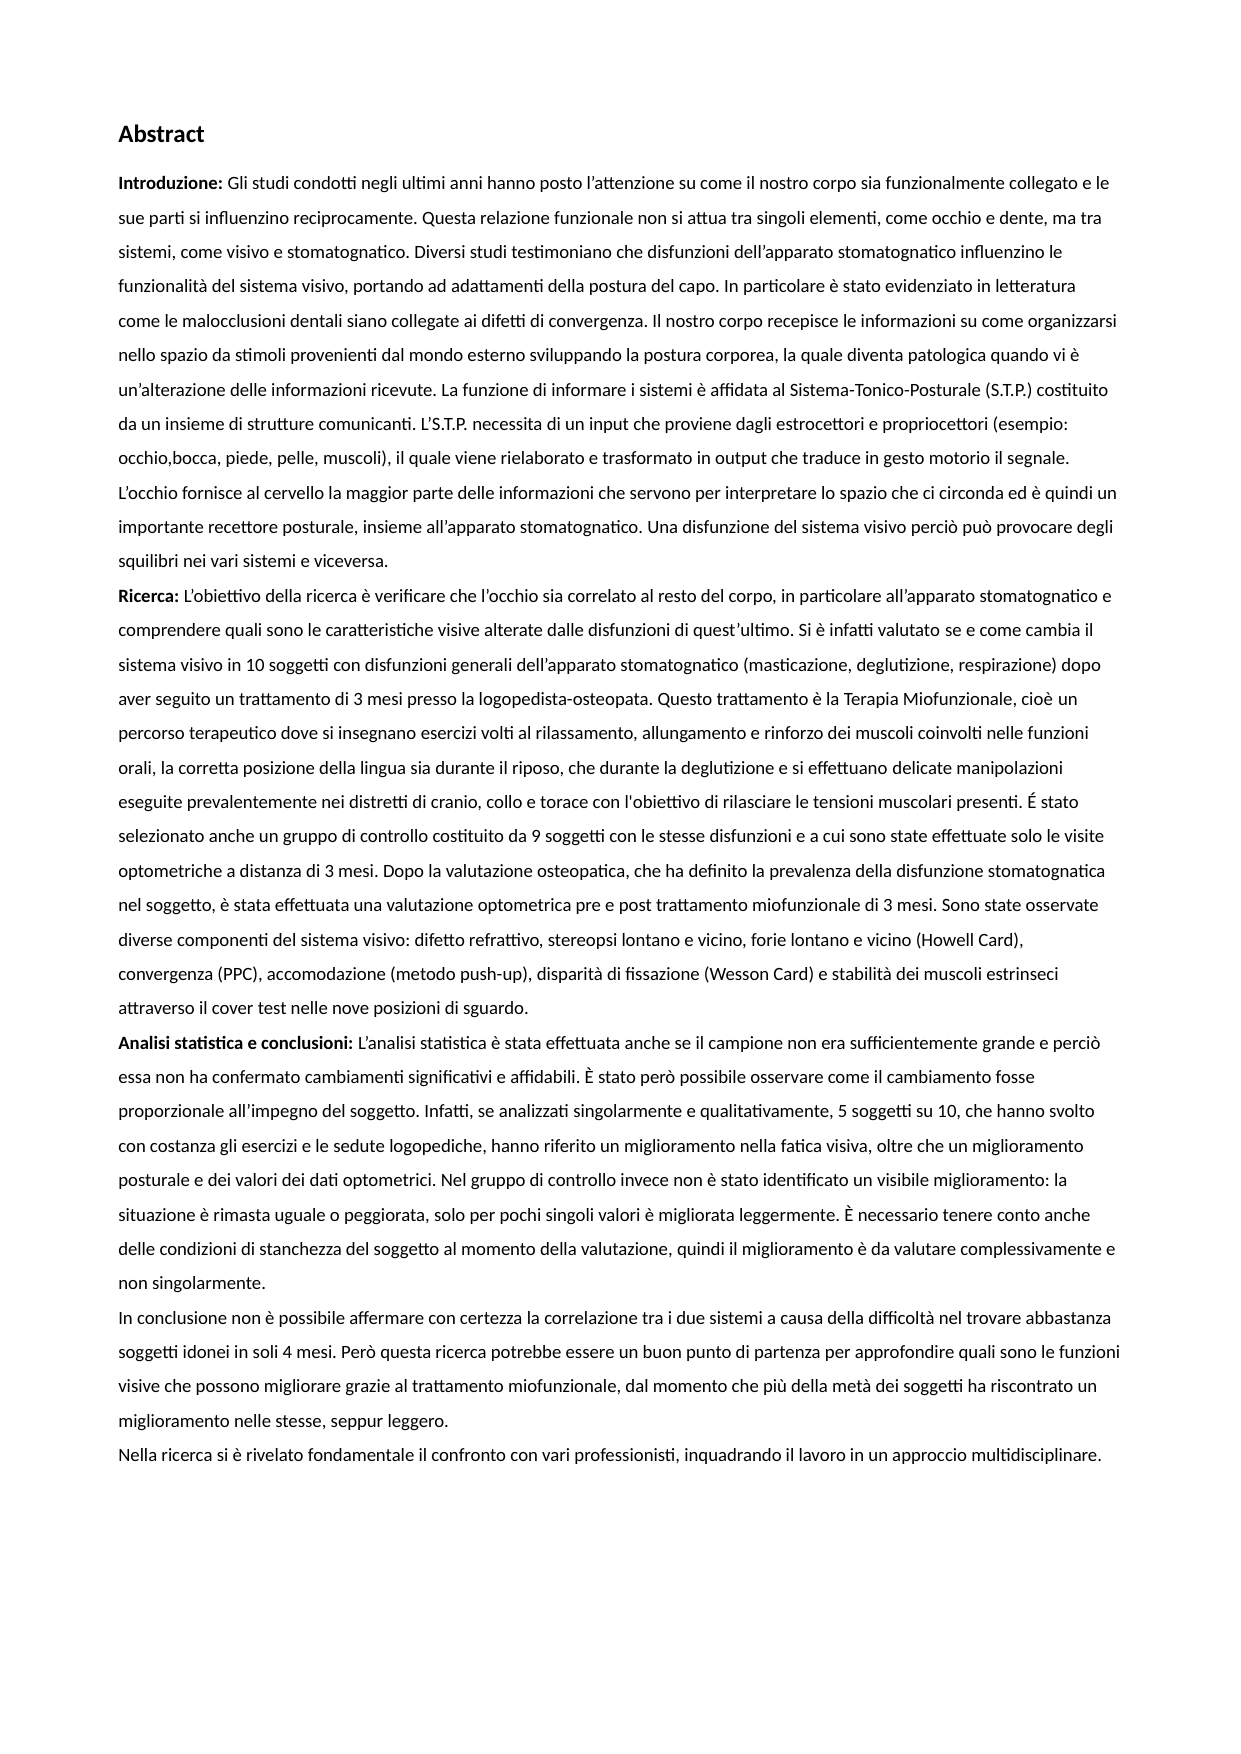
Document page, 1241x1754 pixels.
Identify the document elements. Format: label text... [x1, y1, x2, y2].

text Analisi statistica e conclusioni: L’analisi statistica è stata effettuata anche se il campione non era sufficientemente grande e perciò essa non ha confermato cambiamenti significativi e affidabili. È stato però possibile osservare come il cambiamento fosse proporzionale all’impegno del soggetto. Infatti, se analizzati singolarmente e qualitativamente, 5 soggetti su 10, che hanno svolto con costanza gli esercizi e le sedute logopediche, hanno riferito un miglioramento nella fatica visiva, oltre che un miglioramento posturale e dei valori dei dati optometrici. Nel gruppo di controllo invece non è stato identificato un visibile miglioramento: la situazione è rimasta uguale o peggiorata, solo per pochi singoli valori è migliorata leggermente. È necessario tenere conto anche delle condizioni di stanchezza del soggetto al momento della valutazione, quindi il miglioramento è da valutare complessivamente e non singolarmente. [118, 1031, 1122, 1294]
text Abstract [118, 118, 1122, 149]
text Introduzione: Gli studi condotti negli ultimi anni hanno posto l’attenzione su come il nostro corpo sia funzionalmente collegato e le sue parti si influenzino reciprocamente. Questa relazione funzionale non si attua tra singoli elementi, come occhio e dente, ma tra sistemi, come visivo e stomatognatico. Diversi studi testimoniano che disfunzioni dell’apparato stomatognatico influenzino le funzionalità del sistema visivo, portando ad adattamenti della postura del capo. In particolare è stato evidenziato in letteratura come le malocclusioni dentali siano collegate ai difetti di convergenza. Il nostro corpo recepisce le informazioni su come organizzarsi nello spazio da stimoli provenienti dal mondo esterno sviluppando la postura corporea, la quale diventa patologica quando vi è un’alterazione delle informazioni ricevute. La funzione di informare i sistemi è affidata al Sistema-Tonico-Posturale (S.T.P.) costituito da un insieme di strutture comunicanti. L’S.T.P. necessita di un input che proviene dagli estrocettori e propriocettori (esempio: occhio,bocca, piede, pelle, muscoli), il quale viene rielaborato e trasformato in output che traduce in gesto motorio il segnale. L’occhio fornisce al cervello la maggior parte delle informazioni che servono per interpretare lo spazio che ci circonda ed è quindi un importante recettore posturale, insieme all’apparato stomatognatico. Una disfunzione del sistema visivo perciò può provocare degli squilibri nei vari sistemi e viceversa. [118, 172, 1122, 573]
text Nella ricerca si è rivelato fondamentale il confronto con vari professionisti, inquadrando il lavoro in un approccio multidisciplinare. [118, 1443, 1122, 1466]
text Ricerca: L’obiettivo della ricerca è verificare che l’occhio sia correlato al resto del corpo, in particolare all’apparato stomatognatico e comprendere quali sono le caratteristiche visive alterate dalle disfunzioni di quest’ultimo. Si è infatti valutato se e come cambia il sistema visivo in 10 soggetti con disfunzioni generali dell’apparato stomatognatico (masticazione, deglutizione, respirazione) dopo aver seguito un trattamento di 3 mesi presso la logopedista-osteopata. Questo trattamento è la Terapia Miofunzionale, cioè un percorso terapeutico dove si insegnano esercizi volti al rilassamento, allungamento e rinforzo dei muscoli coinvolti nelle funzioni orali, la corretta posizione della lingua sia durante il riposo, che durante la deglutizione e si effettuano delicate manipolazioni eseguite prevalentemente nei distretti di cranio, collo e torace con l'obiettivo di rilasciare le tensioni muscolari presenti. É stato selezionato anche un gruppo di controllo costituito da 9 soggetti con le stesse disfunzioni e a cui sono state effettuate solo le visite optometriche a distanza di 3 mesi. Dopo la valutazione osteopatica, che ha definito la prevalenza della disfunzione stomatognatica nel soggetto, è stata effettuata una valutazione optometrica pre e post trattamento miofunzionale di 3 mesi. Sono state osservate diverse componenti del sistema visivo: difetto refrattivo, stereopsi lontano e vicino, forie lontano e vicino (Howell Card), convergenza (PPC), accomodazione (metodo push-up), disparità di fissazione (Wesson Card) e stabilità dei muscoli estrinseci attraverso il cover test nelle nove posizioni di sguardo. [118, 584, 1122, 1019]
text In conclusione non è possibile affermare con certezza la correlazione tra i due sistemi a causa della difficoltà nel trovare abbastanza soggetti idonei in soli 4 mesi. Però questa ricerca potrebbe essere un buon punto di partenza per approfondire quali sono le funzioni visive che possono migliorare grazie al trattamento miofunzionale, dal momento che più della metà dei soggetti ha riscontrato un miglioramento nelle stesse, seppur leggero. [118, 1306, 1122, 1432]
